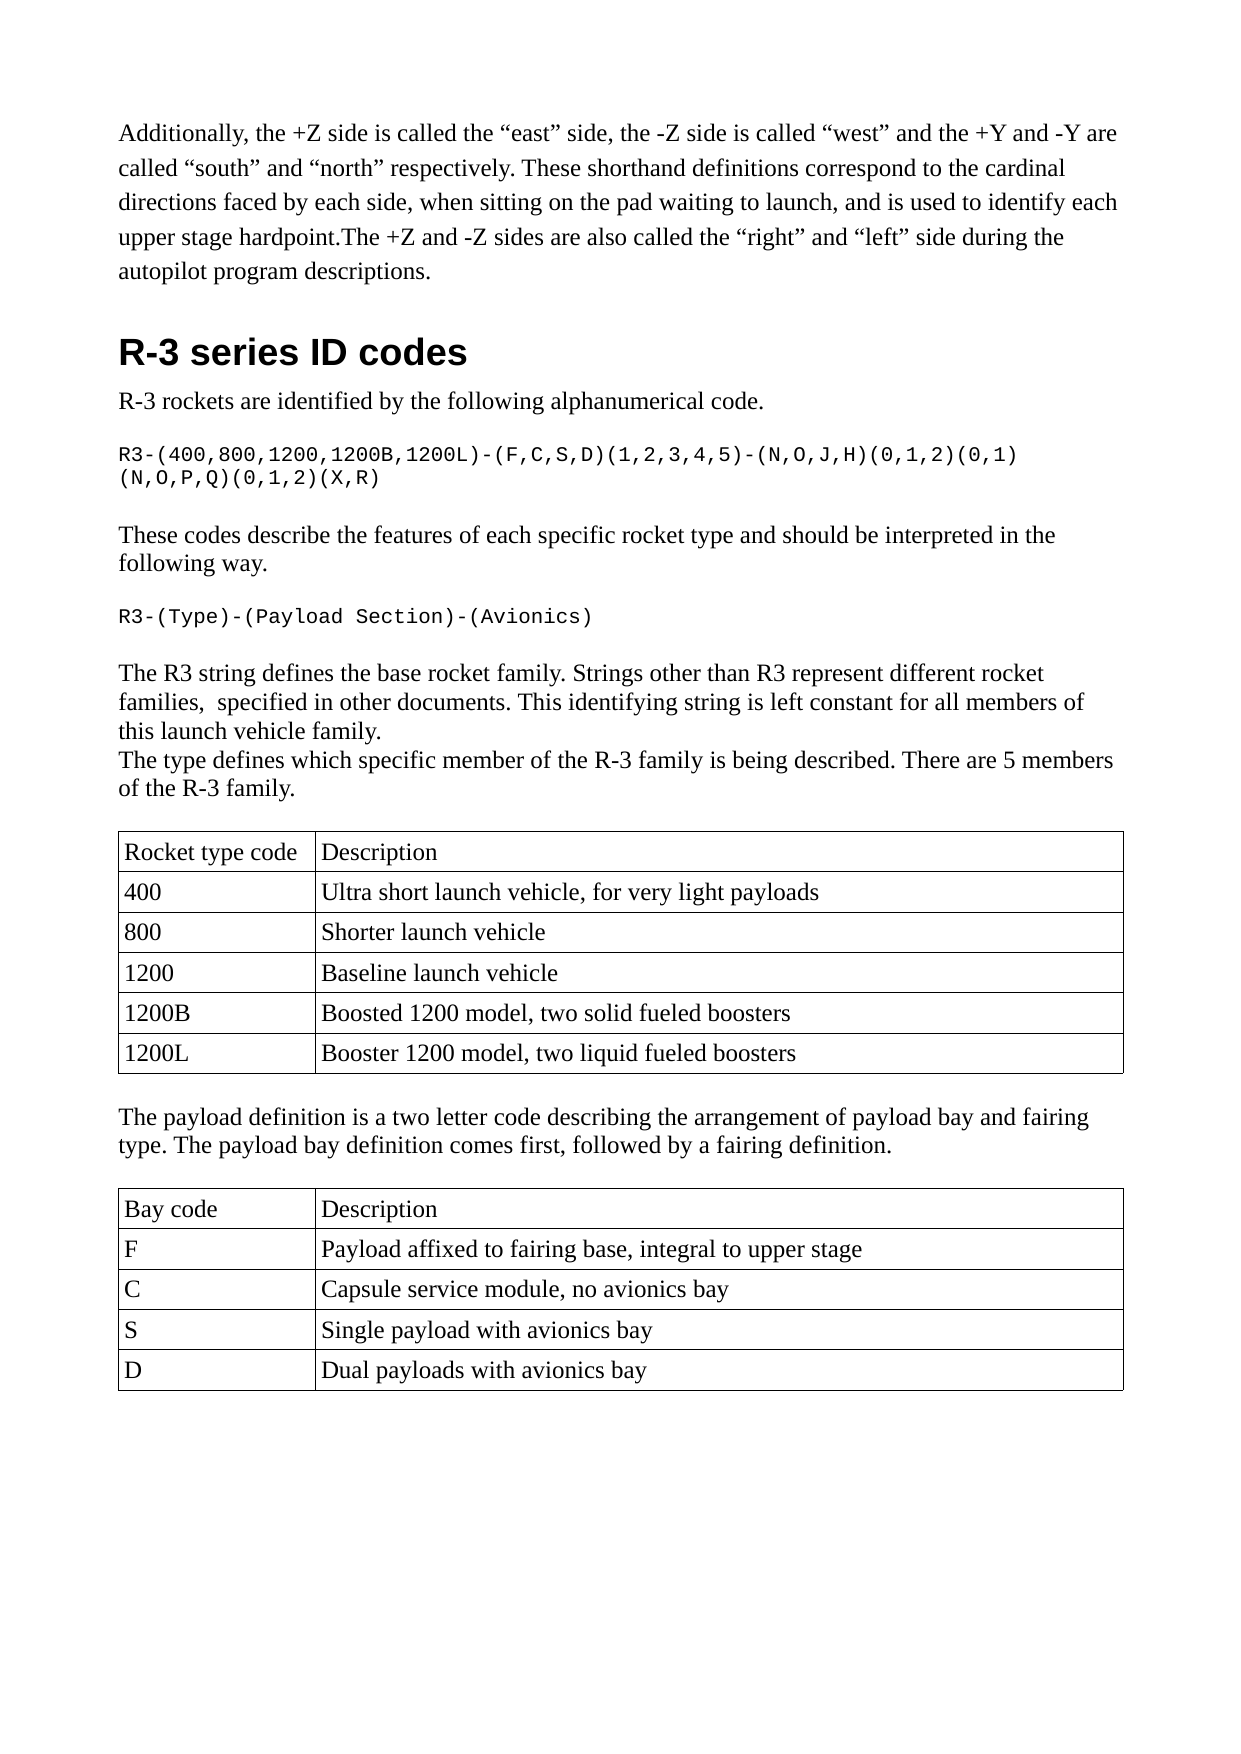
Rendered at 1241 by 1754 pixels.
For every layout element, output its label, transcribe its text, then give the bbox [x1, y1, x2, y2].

text These codes describe the features of each specific rocket type and should be interpreted in the following way. [118, 520, 1122, 577]
table_cell Shorter launch vehicle [316, 913, 1123, 952]
table_cell Boosted 1200 model, two solid fueled boosters [316, 993, 1123, 1032]
table_cell 1200 [119, 953, 315, 992]
table_cell Payload affixed to fairing base, integral to upper stage [316, 1229, 1123, 1268]
table_cell Single payload with avionics bay [316, 1310, 1123, 1349]
text R3-(400,800,1200,1200B,1200L)-(F,C,S,D)(1,2,3,4,5)-(N,O,J,H)(0,1,2)(0,1)(N,O,P,Q)(0,1,2)(X,R) [118, 444, 1122, 491]
table_cell Capsule service module, no avionics bay [316, 1270, 1123, 1309]
subtitle R-3 series ID codes [118, 330, 1122, 374]
text The type defines which specific member of the R-3 family is being described. There are 5 members of the R-3 family. [118, 745, 1122, 802]
table_header Description [316, 832, 1123, 871]
table_cell Baseline launch vehicle [316, 953, 1123, 992]
table_header Description [316, 1189, 1123, 1228]
text R3-(Type)-(Payload Section)-(Avionics) [118, 606, 1122, 630]
text The payload definition is a two letter code describing the arrangement of payload bay and fairing type. The payload bay definition comes first, followed by a fairing definition. [118, 1102, 1122, 1159]
table_cell F [119, 1229, 315, 1268]
table_cell 1200B [119, 993, 315, 1032]
table_header Bay code [119, 1189, 315, 1228]
table_cell S [119, 1310, 315, 1349]
table_cell Booster 1200 model, two liquid fueled boosters [316, 1034, 1123, 1073]
text The R3 string defines the base rocket family. Strings other than R3 represent different rocket families, specified in other documents. This identifying string is left constant for all members of this launch vehicle family. [118, 658, 1122, 745]
table_cell Ultra short launch vehicle, for very light payloads [316, 872, 1123, 912]
table_cell D [119, 1350, 315, 1389]
table_cell Dual payloads with avionics bay [316, 1350, 1123, 1389]
table_cell 400 [119, 872, 315, 912]
text Additionally, the +Z side is called the “east” side, the -Z side is called “west” and the +Y and -Y are called “south” and “north” respectively. These shorthand definitions correspond to the cardinal directions faced by each side, when sitting on the pad waiting to launch, and is used to identify each upper stage hardpoint.The +Z and -Z sides are also called the “right” and “left” side during the autopilot program descriptions. [118, 118, 1122, 285]
table_cell 800 [119, 913, 315, 952]
table_header Rocket type code [119, 832, 315, 871]
text R-3 rockets are identified by the following alphanumerical code. [118, 386, 1122, 415]
table_cell C [119, 1270, 315, 1309]
table_cell 1200L [119, 1034, 315, 1073]
